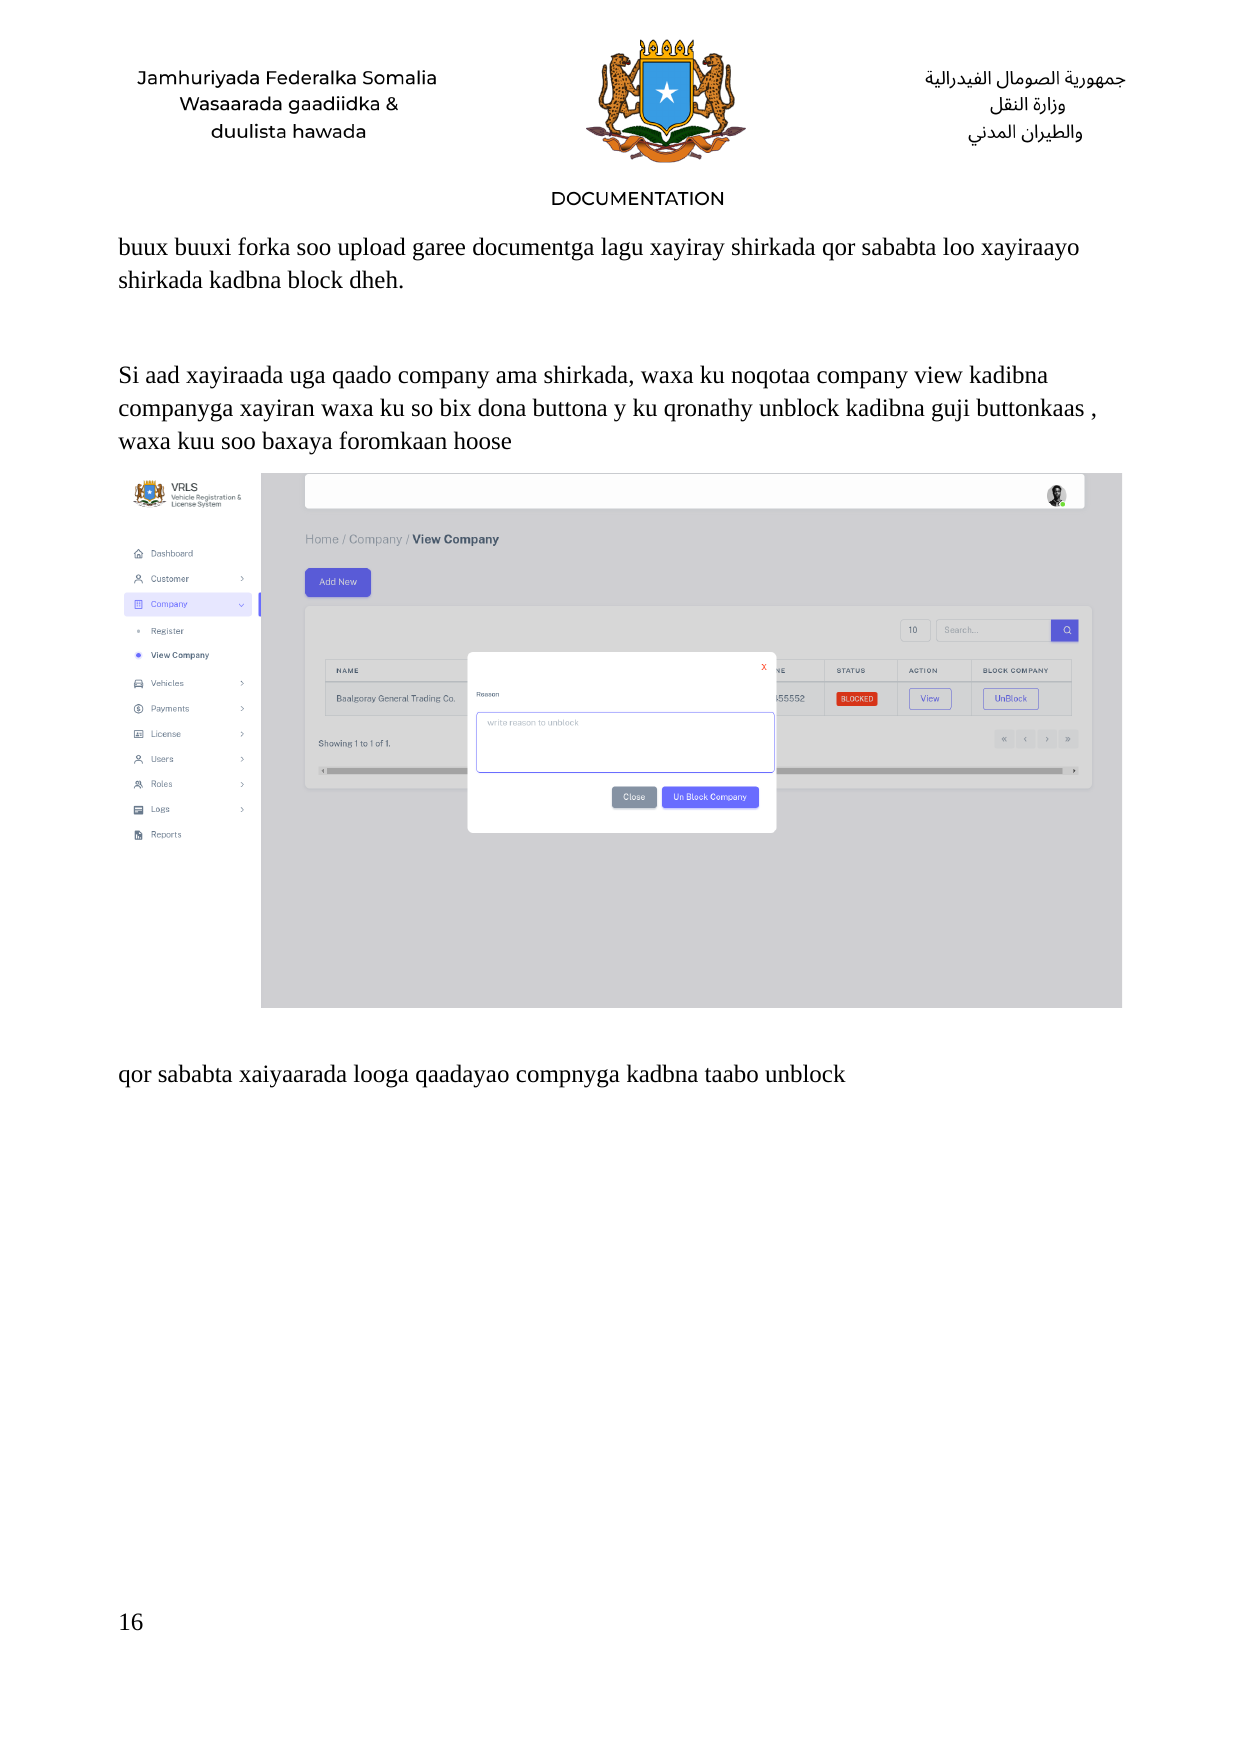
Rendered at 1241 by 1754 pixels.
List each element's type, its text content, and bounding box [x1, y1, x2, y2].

picture [118, 19, 1157, 228]
picture [118, 473, 1123, 1008]
text qor sababta xaiyaarada looga qaadayao compnyga kadbna taabo unblock [118, 1059, 1122, 1088]
text buux buuxi forka soo upload garee documentga lagu xayiray shirkada qor sababta loo xayiraayo shirkada kadbna block dheh. [118, 228, 1122, 294]
text Si aad xayiraada uga qaado company ama shirkada, waxa ku noqotaa company view kadibna companyga xayiran waxa ku so bix dona buttona y ku qronathy unblock kadibna guji buttonkaas , waxa kuu soo baxaya foromkaan hoose [118, 360, 1122, 455]
